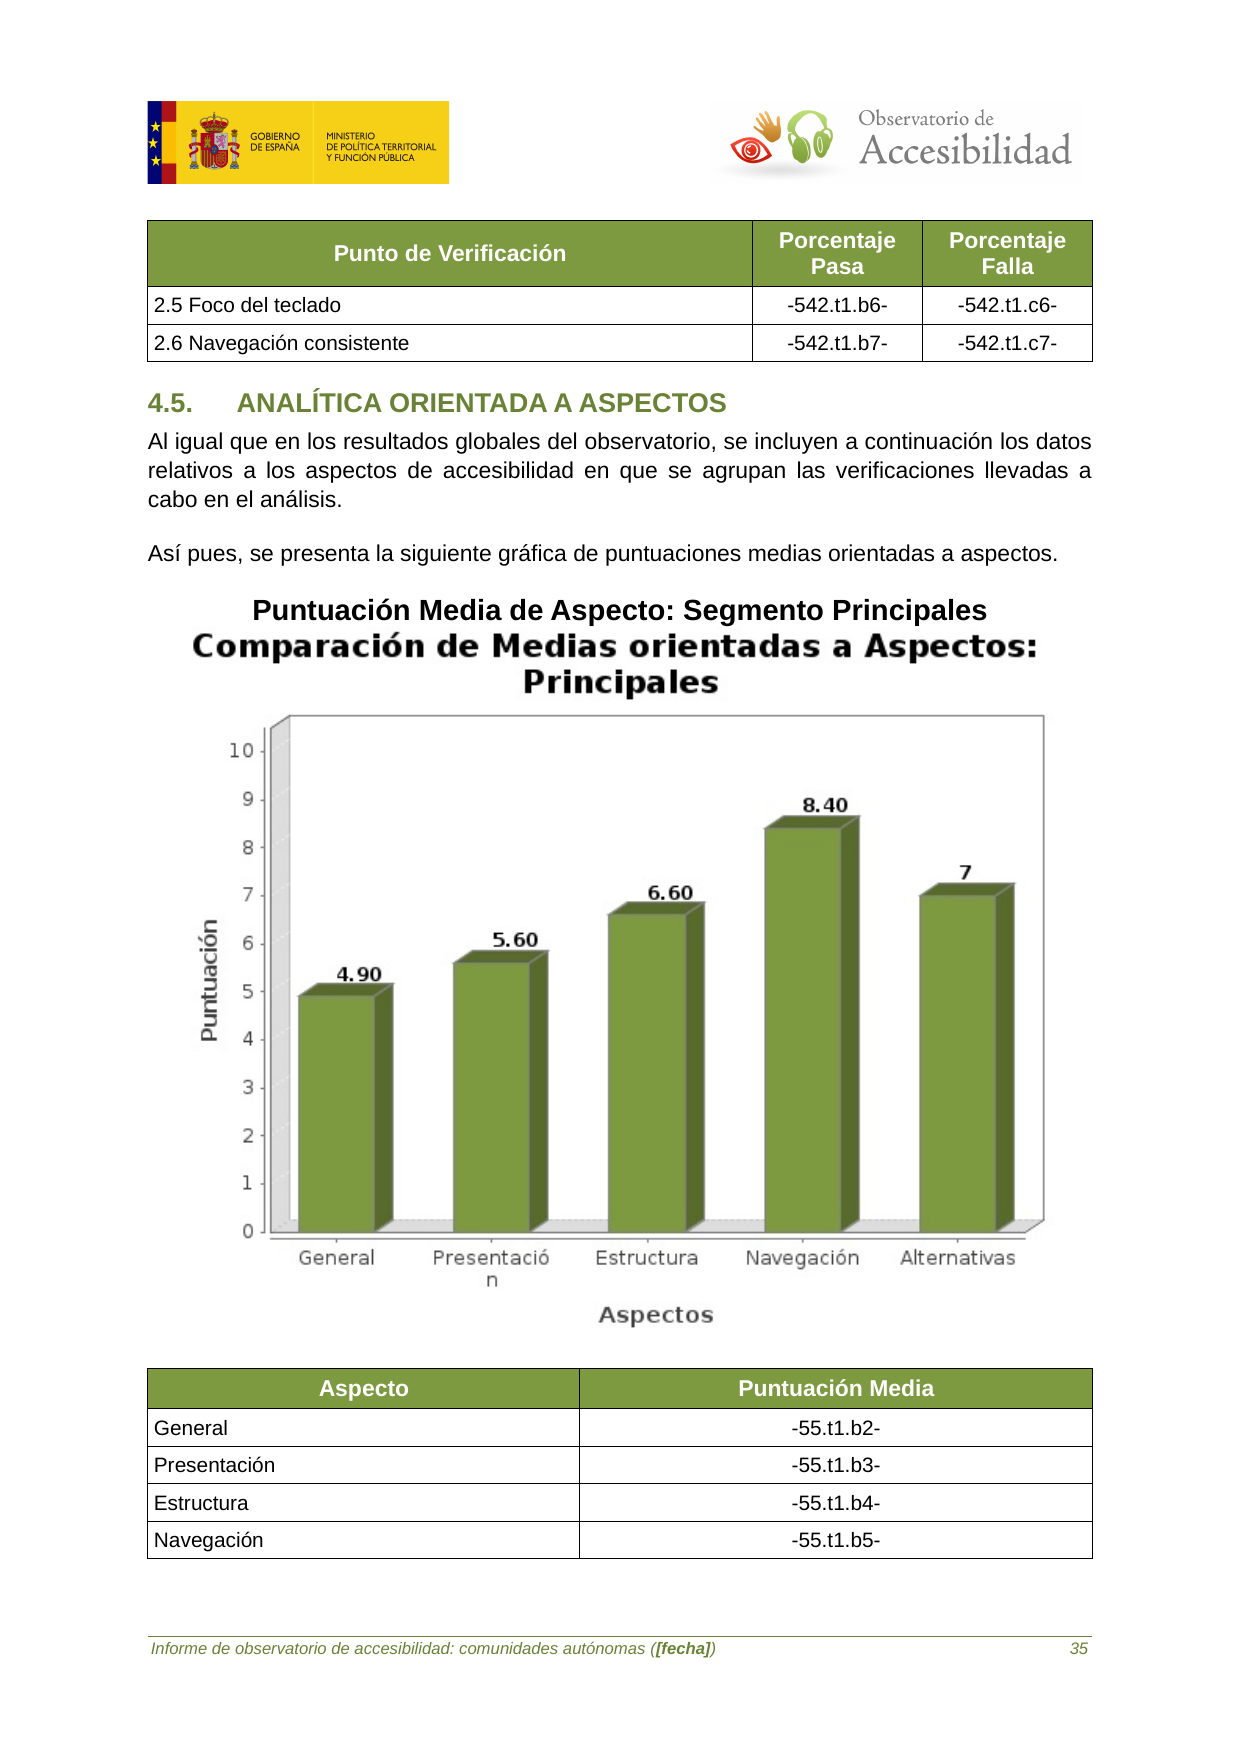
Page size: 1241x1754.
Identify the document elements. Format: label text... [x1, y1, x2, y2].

text Así pues, se presenta la siguiente gráfica de puntuaciones medias orientadas a aspectos. [148, 539, 1092, 566]
text Puntuación Media de Aspecto: Segmento Principales [148, 593, 1092, 627]
table_cell -542.t1.b6- [753, 287, 922, 323]
subtitle Analítica orientada a aspectos [148, 387, 1092, 418]
table_header Punto de Verificación [148, 221, 752, 286]
text Al igual que en los resultados globales del observatorio, se incluyen a continuación los datos relativos a los aspectos de accesibilidad en que se agrupan las verificaciones llevadas a cabo en el análisis. [148, 428, 1092, 512]
table_cell -55.t1.b3- [580, 1447, 1092, 1483]
table_cell Presentación [148, 1447, 579, 1483]
picture [178, 627, 1062, 1337]
table_cell 2.5 Foco del teclado [148, 287, 752, 323]
picture [147, 101, 450, 184]
table_cell -55.t1.b4- [580, 1484, 1092, 1521]
table_cell -542.t1.c7- [923, 325, 1092, 361]
table_cell -55.t1.b2- [580, 1409, 1092, 1446]
table_cell General [148, 1409, 579, 1446]
table_cell -542.t1.b7- [753, 325, 922, 361]
table_cell 2.6 Navegación consistente [148, 325, 752, 361]
table_cell Estructura [148, 1484, 579, 1521]
table_header Porcentaje Falla [923, 221, 1092, 286]
table_header Aspecto [148, 1369, 579, 1408]
table_cell -542.t1.c6- [923, 287, 1092, 323]
picture [710, 101, 1086, 184]
table_cell -55.t1.b5- [580, 1522, 1092, 1558]
table_header Puntuación Media [580, 1369, 1092, 1408]
table_header Porcentaje Pasa [753, 221, 922, 286]
table_cell Navegación [148, 1522, 579, 1558]
